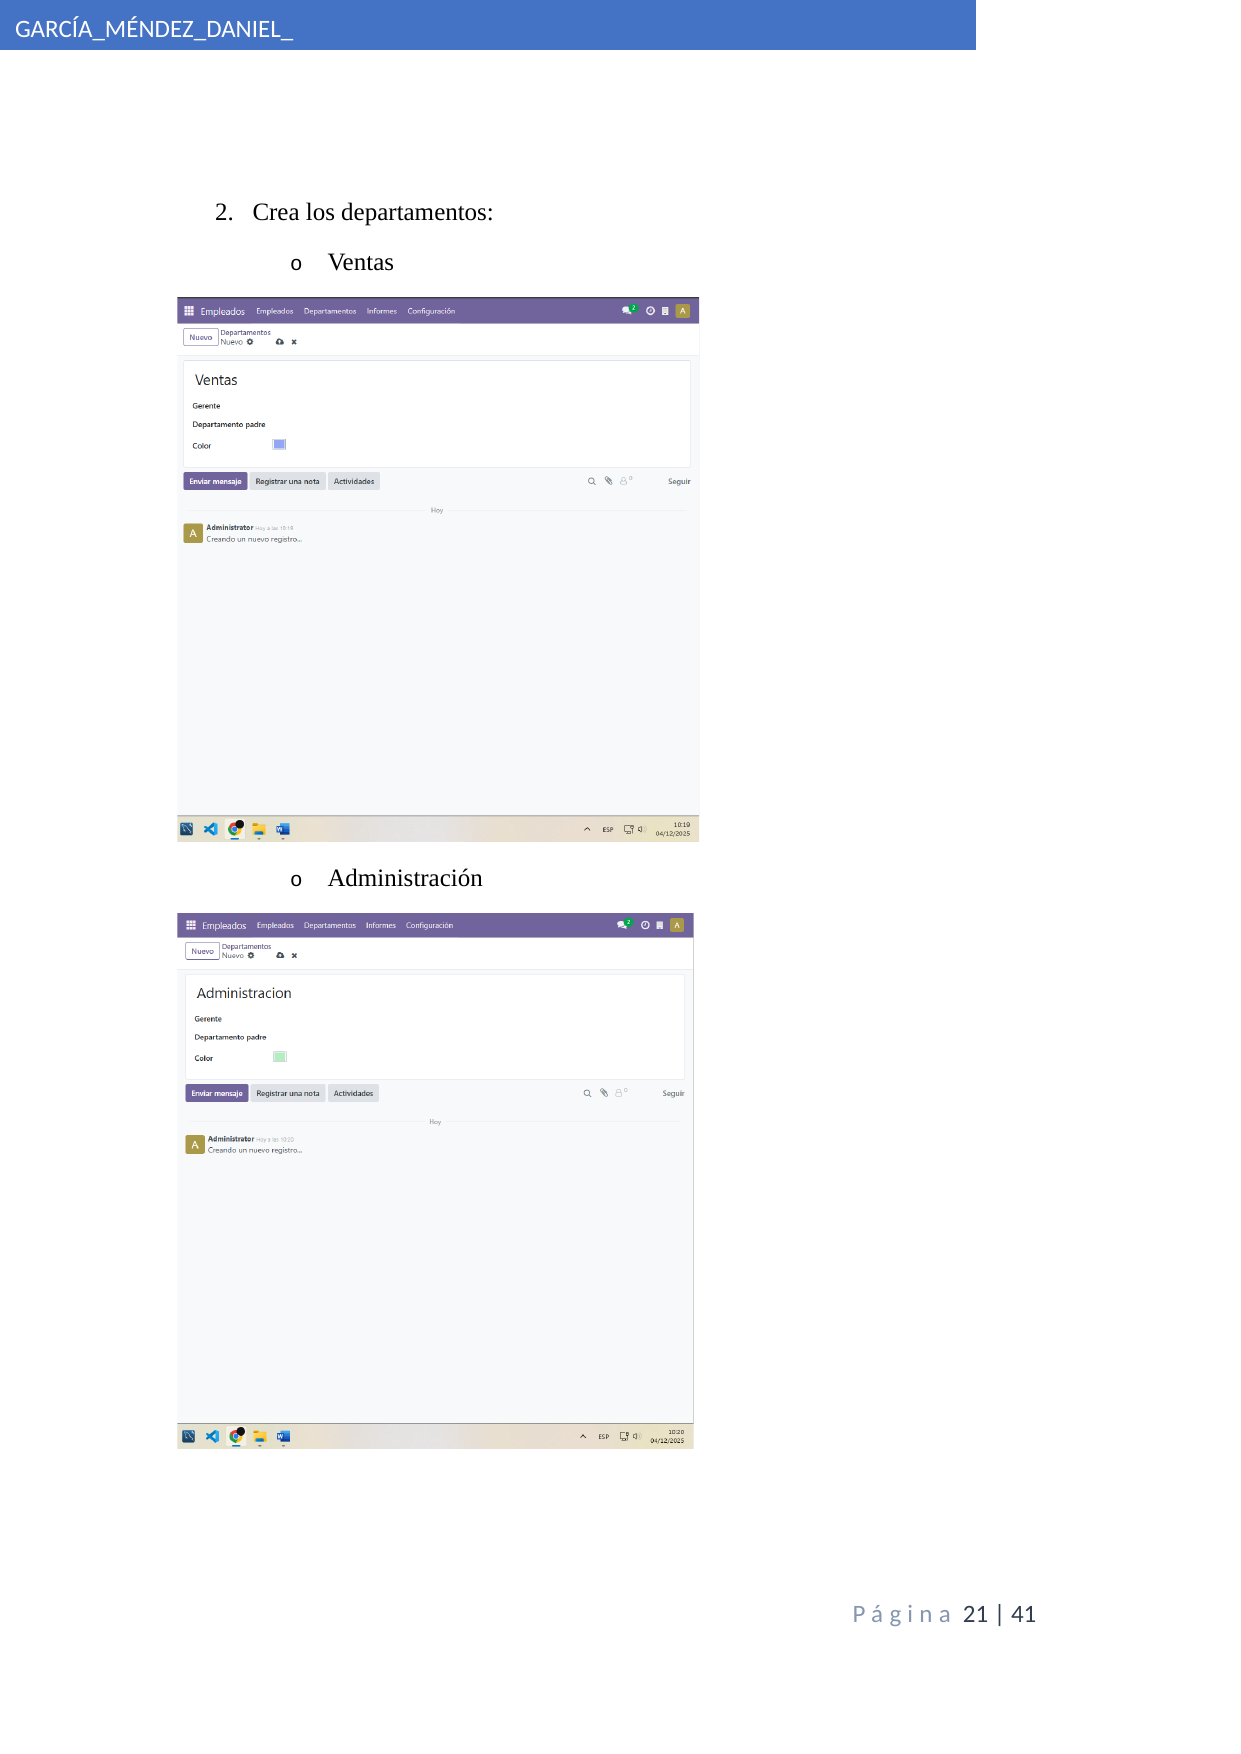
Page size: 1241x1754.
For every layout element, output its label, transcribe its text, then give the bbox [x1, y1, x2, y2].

list Crea los departamentos: [215, 197, 1063, 226]
list Ventas [290, 247, 1063, 277]
list Administración [290, 863, 1063, 893]
